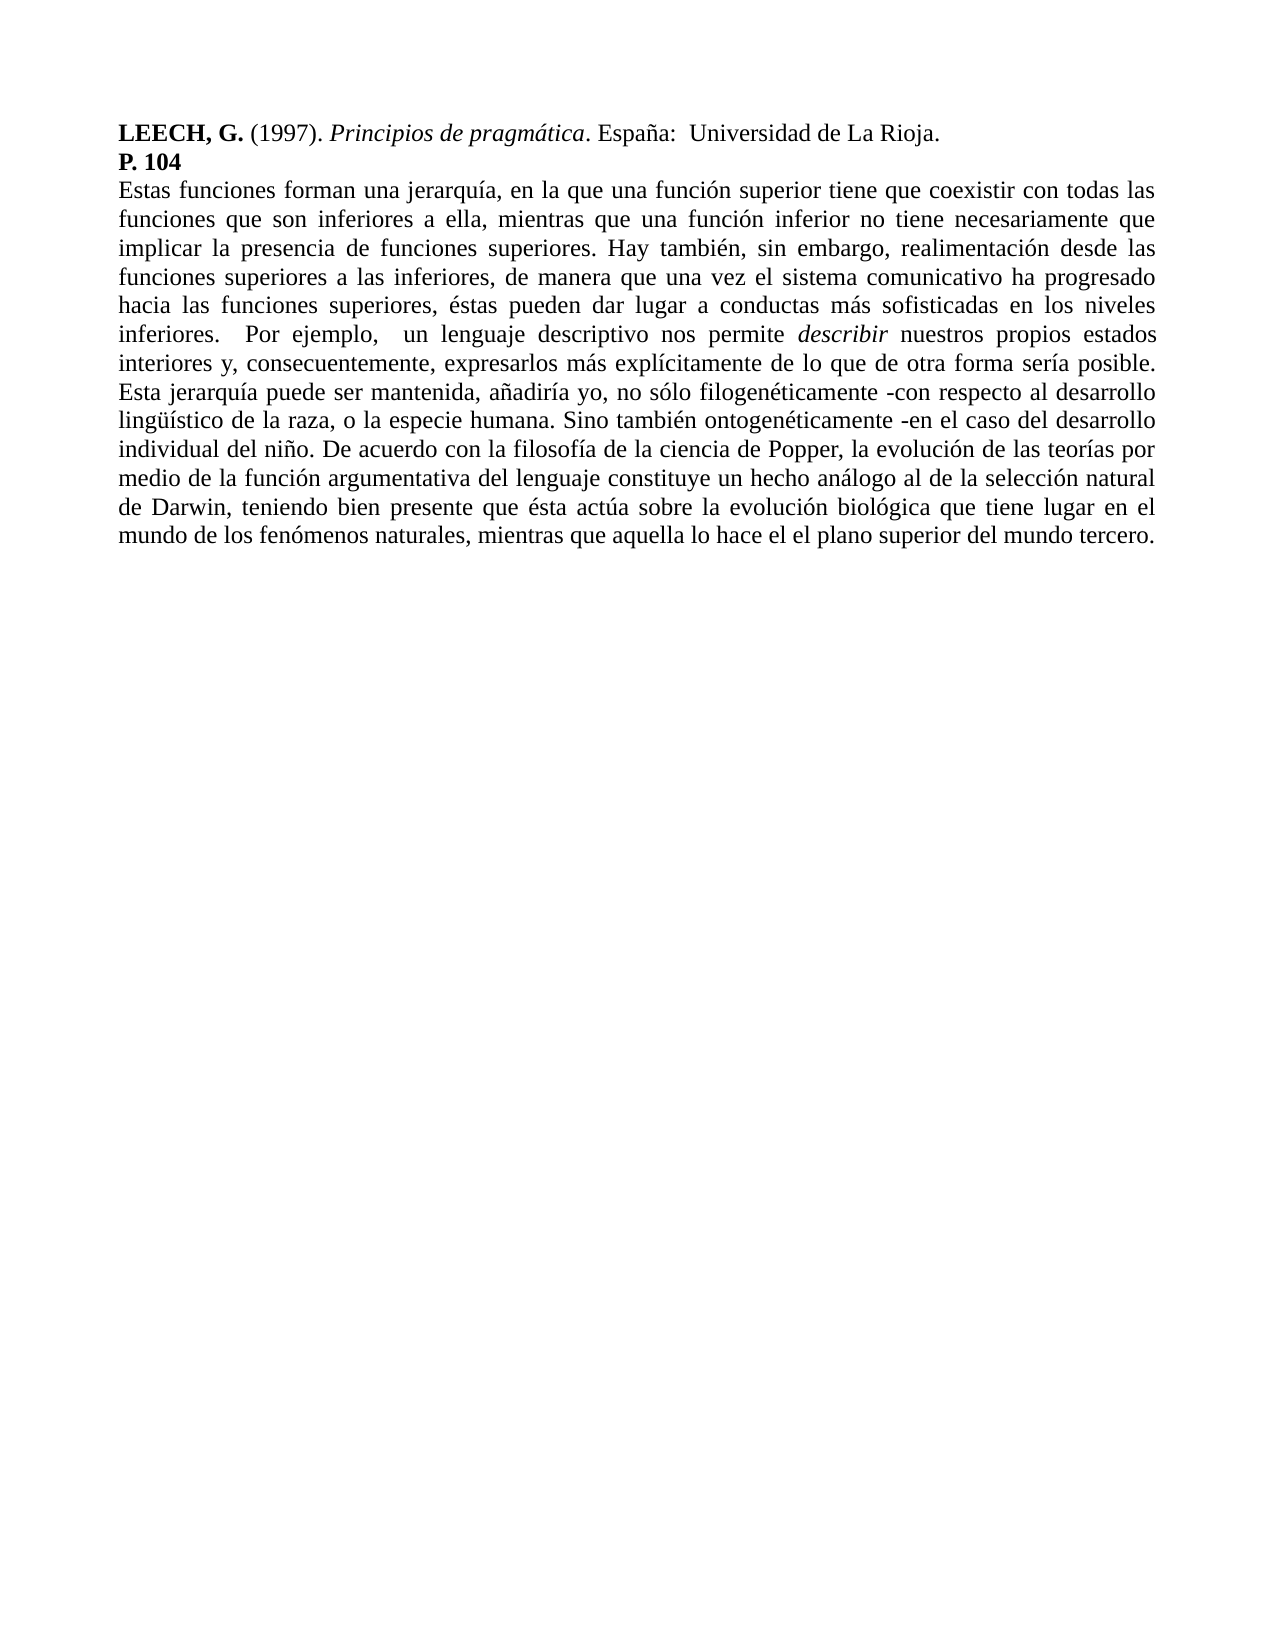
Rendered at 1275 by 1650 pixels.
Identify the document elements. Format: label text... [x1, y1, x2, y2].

text Estas funciones forman una jerarquía, en la que una función superior tiene que coexistir con todas las funciones que son inferiores a ella, mientras que una función inferior no tiene necesariamente que implicar la presencia de funciones superiores. Hay también, sin embargo, realimentación desde las funciones superiores a las inferiores, de manera que una vez el sistema comunicativo ha progresado hacia las funciones superiores, éstas pueden dar lugar a conductas más sofisticadas en los niveles inferiores. Por ejemplo, un lenguaje descriptivo nos permite describir nuestros propios estados interiores y, consecuentemente, expresarlos más explícitamente de lo que de otra forma sería posible. Esta jerarquía puede ser mantenida, añadiría yo, no sólo filogenéticamente -con respecto al desarrollo lingüístico de la raza, o la especie humana. Sino también ontogenéticamente -en el caso del desarrollo individual del niño. De acuerdo con la filosofía de la ciencia de Popper, la evolución de las teorías por medio de la función argumentativa del lenguaje constituye un hecho análogo al de la selección natural de Darwin, teniendo bien presente que ésta actúa sobre la evolución biológica que tiene lugar en el mundo de los fenómenos naturales, mientras que aquella lo hace el el plano superior del mundo tercero. [118, 176, 1157, 549]
text P. 104 [118, 147, 1157, 176]
text LEECH, G. (1997). Principios de pragmática. España: Universidad de La Rioja. [118, 118, 1157, 147]
